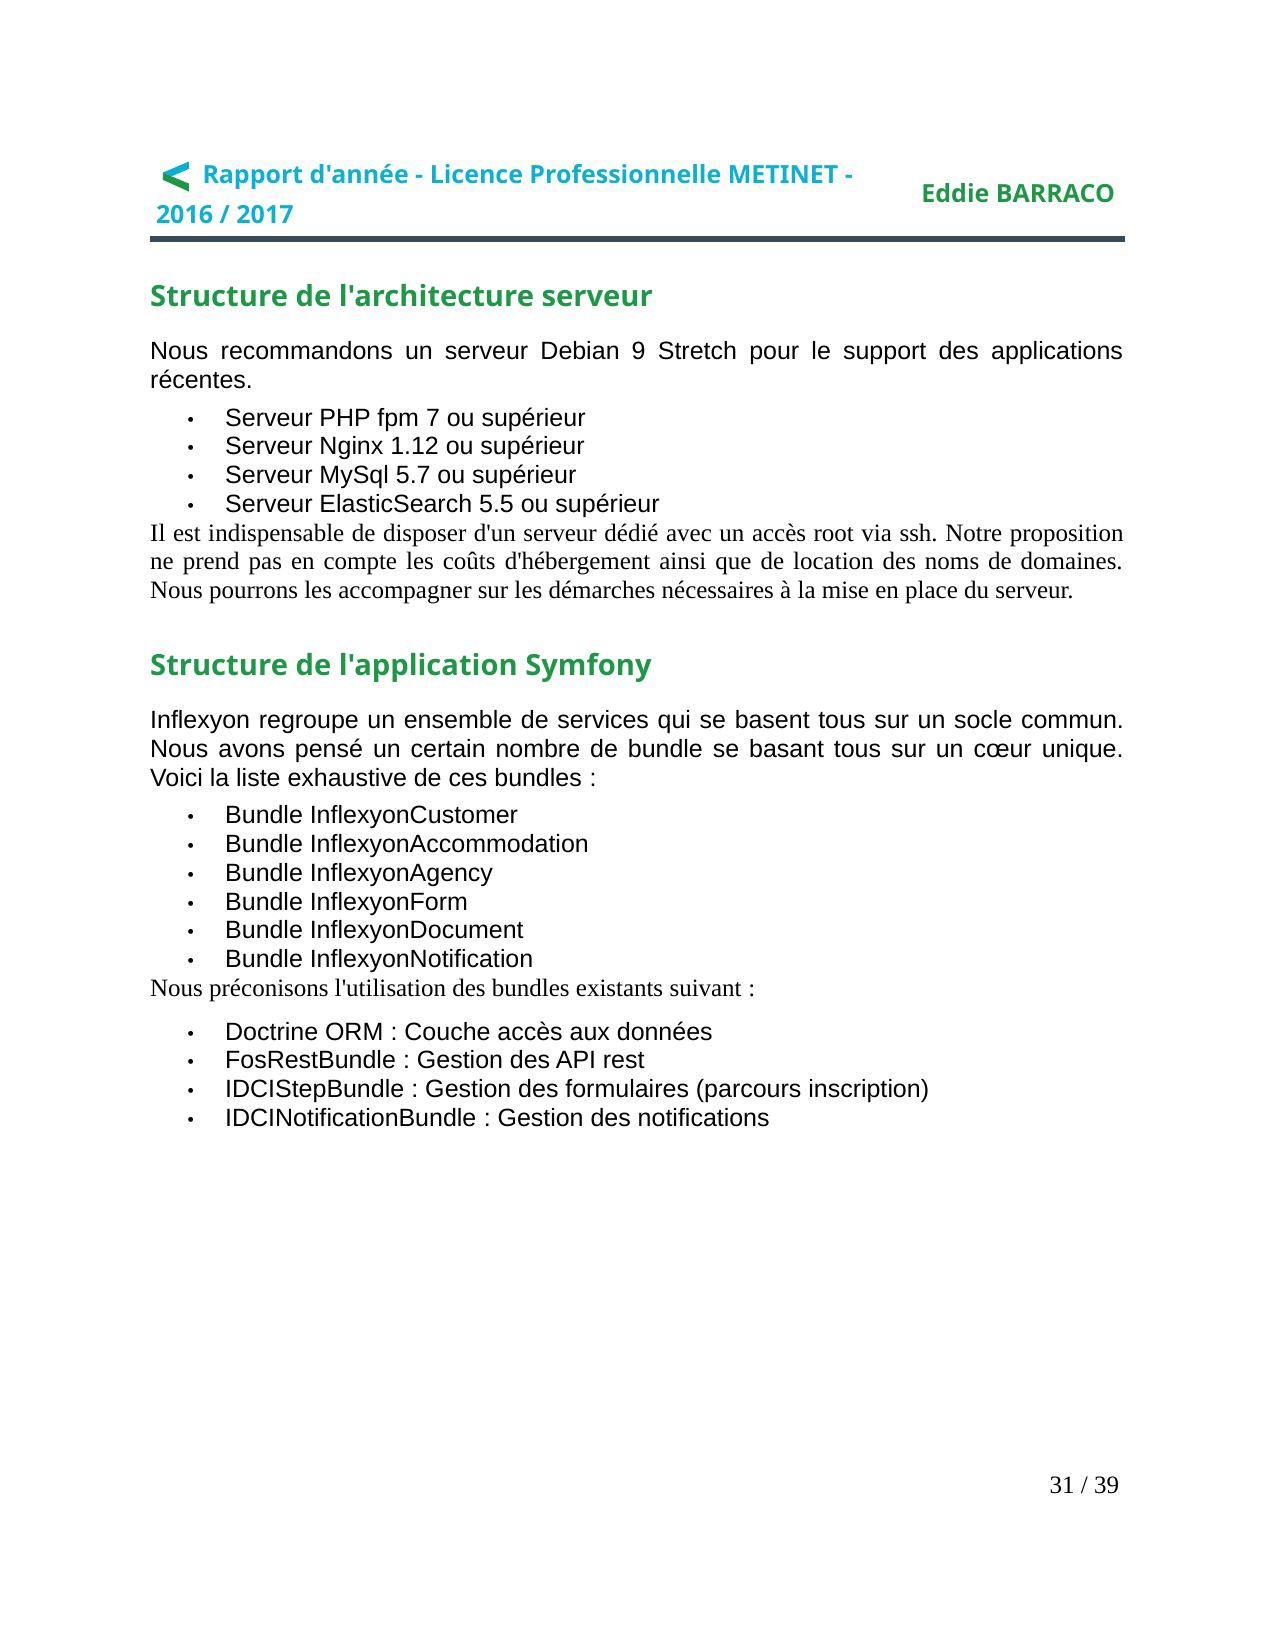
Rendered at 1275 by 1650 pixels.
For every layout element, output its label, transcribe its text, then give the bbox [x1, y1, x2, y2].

text Nous recommandons un serveur Debian 9 Stretch pour le support des applications récentes. [150, 336, 1125, 394]
list Serveur Nginx 1.12 ou supérieur [187, 431, 1125, 460]
subtitle Structure de l'architecture serveur [150, 275, 1125, 315]
list Bundle InflexyonDocument [187, 915, 1125, 944]
list FosRestBundle : Gestion des API rest [187, 1045, 1125, 1074]
list Bundle InflexyonAccommodation [187, 829, 1125, 858]
list IDCINotificationBundle : Gestion des notifications [187, 1103, 1125, 1131]
text Nous préconisons l'utilisation des bundles existants suivant : [150, 973, 1125, 1001]
list Serveur MySql 5.7 ou supérieur [187, 460, 1125, 489]
list Bundle InflexyonCustomer [187, 800, 1125, 829]
subtitle Structure de l'application Symfony [150, 644, 1125, 683]
list Serveur ElasticSearch 5.5 ou supérieur [187, 489, 1125, 518]
list Bundle InflexyonForm [187, 886, 1125, 915]
text Il est indispensable de disposer d'un serveur dédié avec un accès root via ssh. Notre proposition ne prend pas en compte les coûts d'hébergement ainsi que de location des noms de domaines. Nous pourrons les accompagner sur les démarches nécessaires à la mise en place du serveur. [150, 518, 1125, 604]
text Inflexyon regroupe un ensemble de services qui se basent tous sur un socle commun. Nous avons pensé un certain nombre de bundle se basant tous sur un cœur unique. Voici la liste exhaustive de ces bundles : [150, 705, 1125, 791]
list Bundle InflexyonAgency [187, 858, 1125, 886]
list Bundle InflexyonNotification [187, 944, 1125, 973]
list Doctrine ORM : Couche accès aux données [187, 1016, 1125, 1045]
list Serveur PHP fpm 7 ou supérieur [187, 403, 1125, 431]
list IDCIStepBundle : Gestion des formulaires (parcours inscription) [187, 1074, 1125, 1103]
